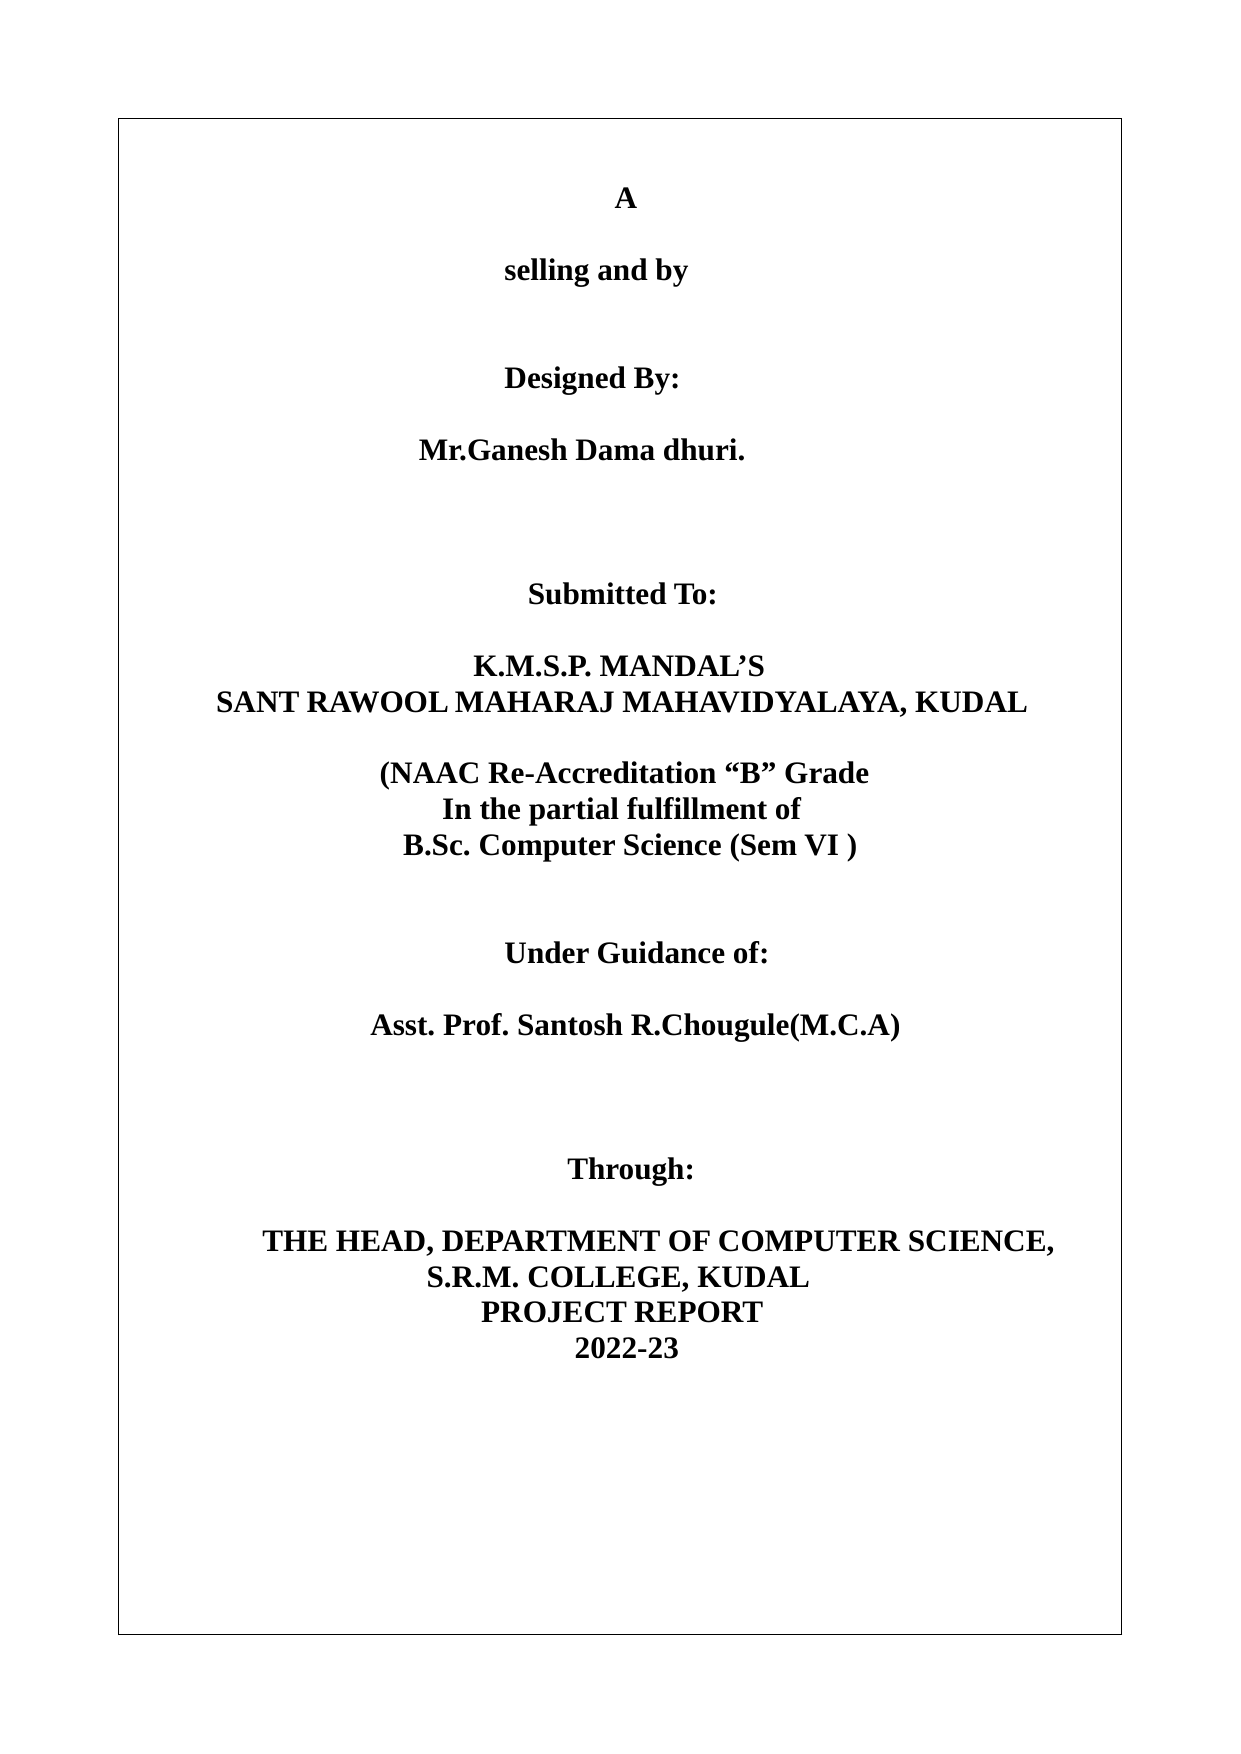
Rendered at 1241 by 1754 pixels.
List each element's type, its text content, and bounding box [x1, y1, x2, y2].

text S.R.M. COLLEGE, KUDAL [122, 1258, 1118, 1294]
text 2022-23 [122, 1330, 1118, 1366]
text K.M.S.P. MANDAL’S [122, 647, 1118, 683]
text selling and by [122, 252, 1118, 287]
text (NAAC Re-Accreditation “B” Grade [122, 755, 1118, 791]
text Through: [122, 1150, 1118, 1186]
text A [122, 180, 1118, 216]
text THE HEAD, DEPARTMENT OF COMPUTER SCIENCE, [122, 1222, 1118, 1258]
text B.Sc. Computer Science (Sem VI ) [122, 827, 1118, 862]
text In the partial fulfillment of [122, 791, 1118, 827]
text Designed By: [122, 359, 1118, 395]
text Under Guidance of: [122, 934, 1118, 970]
text Mr.Ganesh Dama dhuri. [122, 431, 1118, 467]
text Submitted To: [122, 575, 1118, 611]
text PROJECT REPORT [122, 1294, 1118, 1330]
text Asst. Prof. Santosh R.Chougule(M.C.A) [122, 1006, 1118, 1042]
text SANT RAWOOL MAHARAJ MAHAVIDYALAYA, KUDAL [122, 683, 1118, 719]
